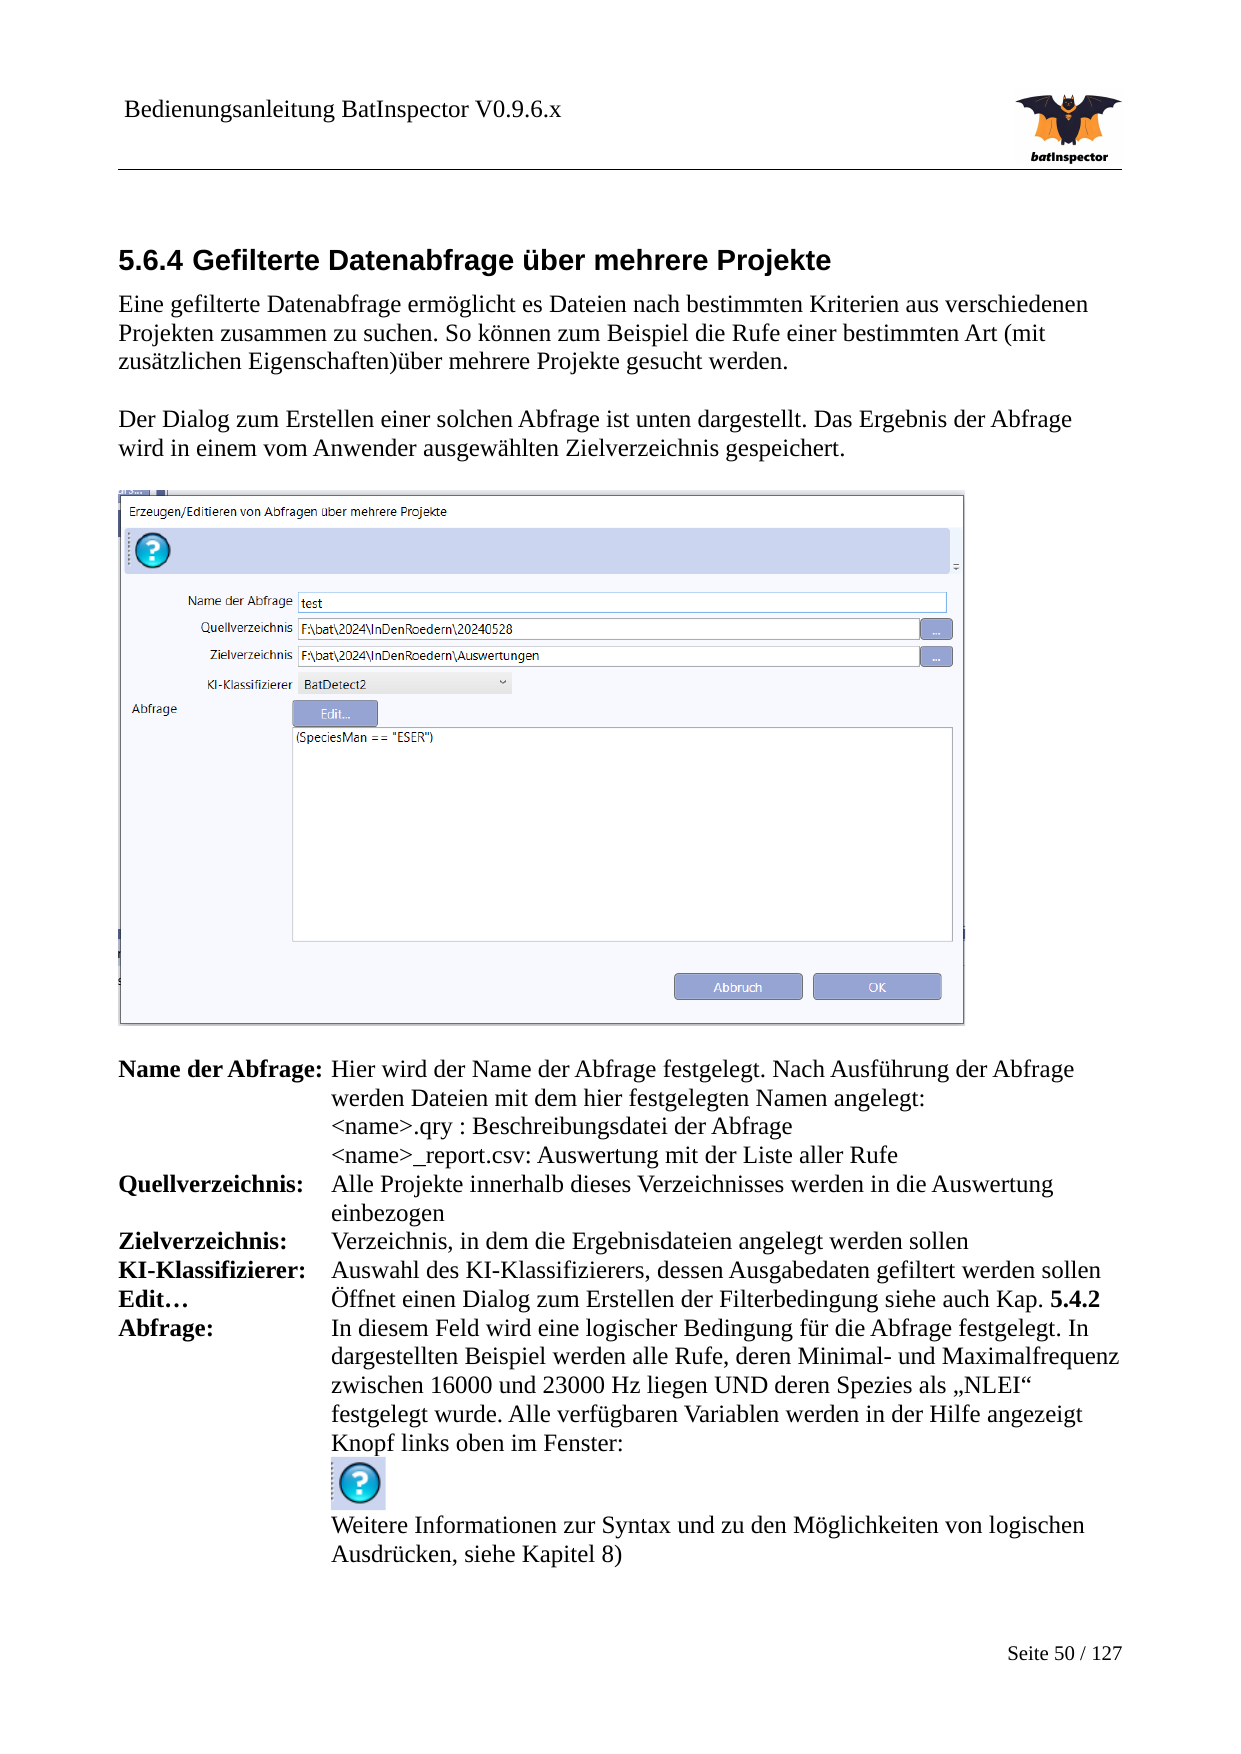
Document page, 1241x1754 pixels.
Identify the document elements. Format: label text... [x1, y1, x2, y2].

picture [118, 490, 965, 1026]
text Zielverzeichnis: Verzeichnis, in dem die Ergebnisdateien angelegt werden sollen [118, 1226, 1122, 1255]
text Abfrage: In diesem Feld wird eine logischer Bedingung für die Abfrage festgelegt. In dargestellten Beispiel werden alle Rufe, deren Minimal- und Maximalfrequenz zwischen 16000 und 23000 Hz liegen UND deren Spezies als „NLEI“ festgelegt wurde. Alle verfügbaren Variablen werden in der Hilfe angezeigt Knopf links oben im Fenster: Weitere Informationen zur Syntax und zu den Möglichkeiten von logischen Ausdrücken, siehe Kapitel 8) [118, 1313, 1122, 1568]
text Der Dialog zum Erstellen einer solchen Abfrage ist unten dargestellt. Das Ergebnis der Abfrage wird in einem vom Anwender ausgewählten Zielverzeichnis gespeichert. [118, 404, 1122, 461]
text Eine gefilterte Datenabfrage ermöglicht es Dateien nach bestimmten Kriterien aus verschiedenen Projekten zusammen zu suchen. So können zum Beispiel die Rufe einer bestimmten Art (mit zusätzlichen Eigenschaften)über mehrere Projekte gesucht werden. [118, 289, 1122, 375]
picture [1015, 88, 1125, 165]
subtitle Gefilterte Datenabfrage über mehrere Projekte [118, 243, 1122, 276]
text Edit… Öffnet einen Dialog zum Erstellen der Filterbedingung siehe auch Kap. 5.4.2 [118, 1284, 1122, 1313]
text Quellverzeichnis: Alle Projekte innerhalb dieses Verzeichnisses werden in die Auswertung einbezogen [118, 1169, 1122, 1226]
picture [330, 1456, 386, 1511]
text KI-Klassifizierer: Auswahl des KI-Klassifizierers, dessen Ausgabedaten gefiltert werden sollen [118, 1255, 1122, 1284]
text Name der Abfrage: Hier wird der Name der Abfrage festgelegt. Nach Ausführung der Abfrage werden Dateien mit dem hier festgelegten Namen angelegt: <name>.qry : Beschreibungsdatei der Abfrage <name>_report.csv: Auswertung mit der Liste aller Rufe [118, 1054, 1122, 1169]
